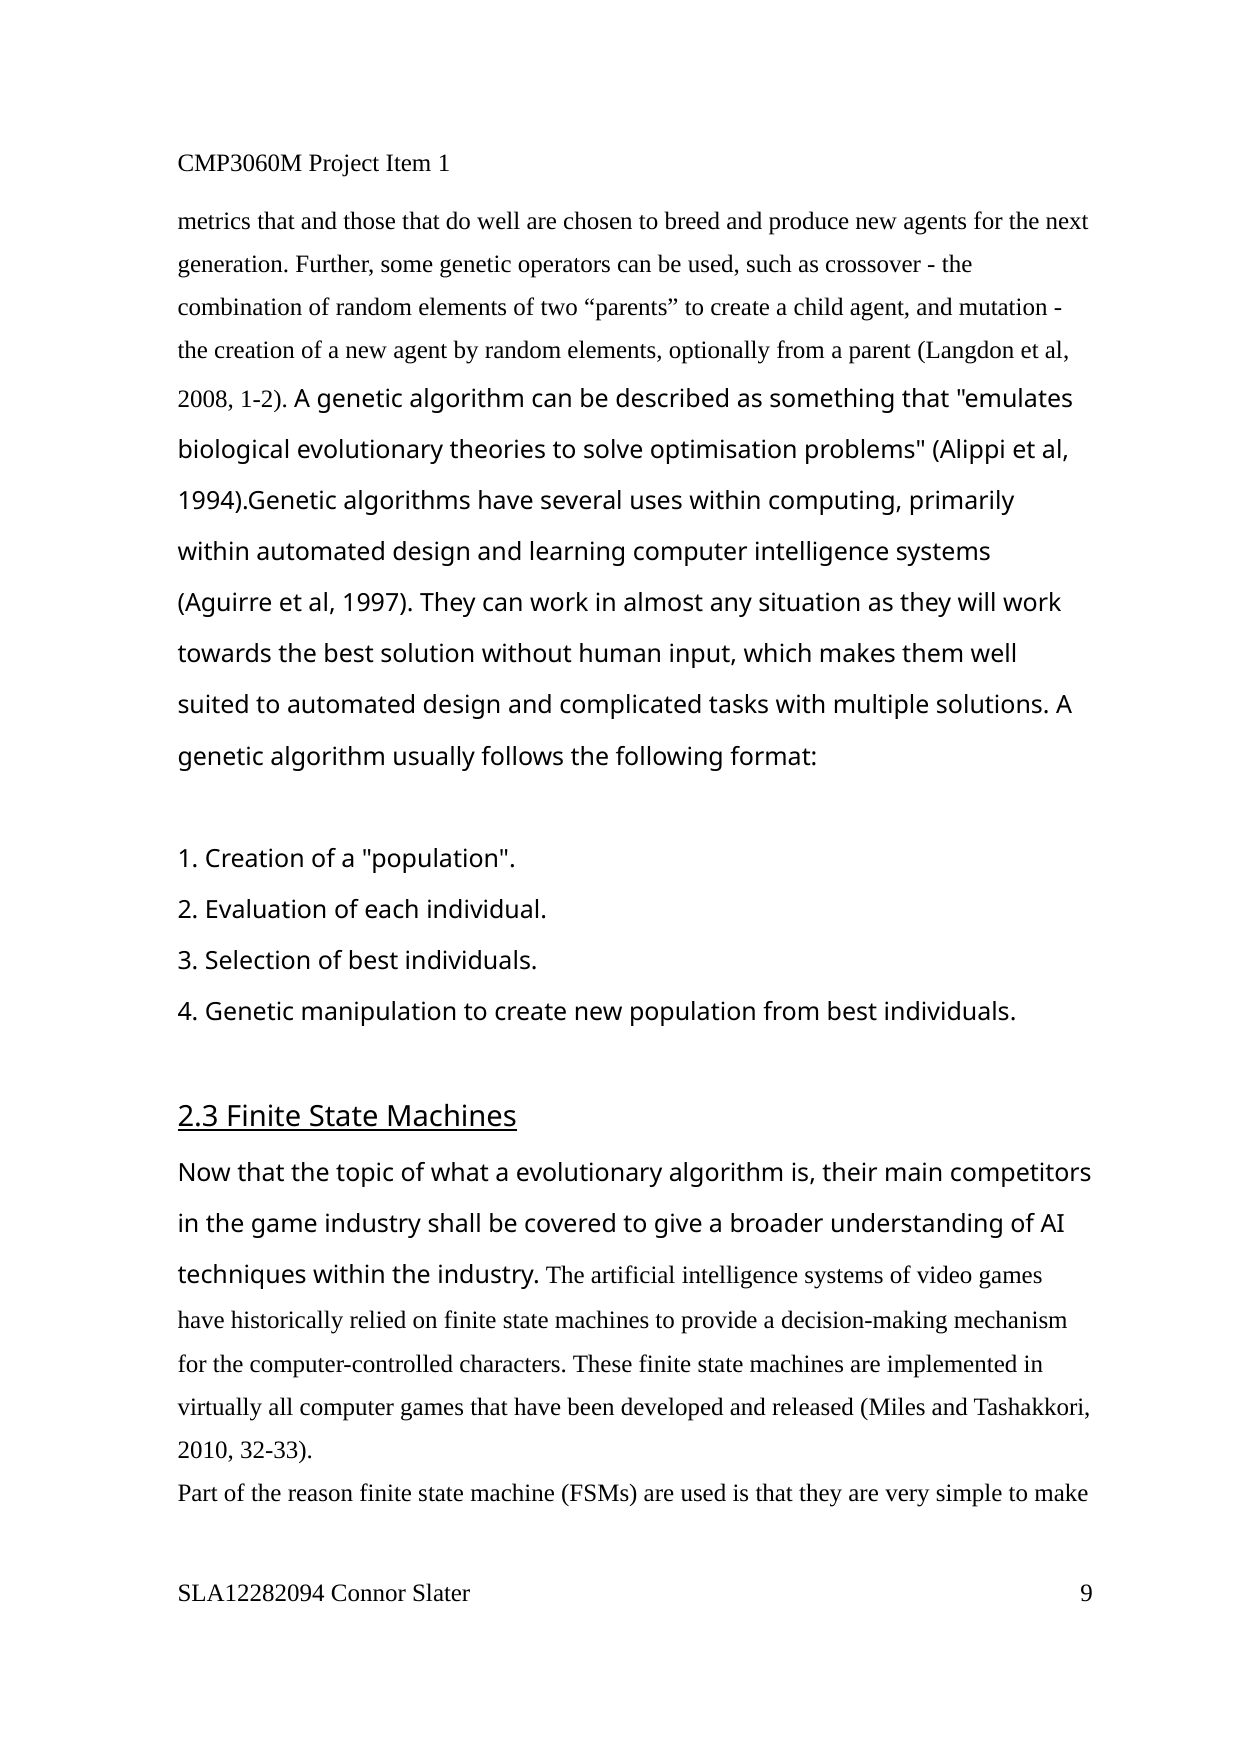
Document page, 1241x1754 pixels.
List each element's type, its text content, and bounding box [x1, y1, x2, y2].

text Part of the reason finite state machine (FSMs) are used is that they are very simple to make [177, 1478, 1093, 1507]
text 3. Selection of best individuals. [177, 942, 1093, 976]
text 2. Evaluation of each individual. [177, 891, 1093, 925]
text 2.3 Finite State Machines [177, 1096, 1093, 1135]
text Now that the topic of what a evolutionary algorithm is, their main competitors in the game industry shall be covered to give a broader understanding of AI techniques within the industry. The artificial intelligence systems of video games have historically relied on finite state machines to provide a decision-making mechanism for the computer-controlled characters. These finite state machines are implemented in virtually all computer games that have been developed and released (Miles and Tashakkori, 2010, 32-33). [177, 1155, 1093, 1464]
text metrics that and those that do well are chosen to breed and produce new agents for the next generation. Further, some genetic operators can be used, such as crossover - the combination of random elements of two “parents” to create a child agent, and mutation - the creation of a new agent by random elements, optionally from a parent (Langdon et al, 2008, 1-2). A genetic algorithm can be described as something that "emulates biological evolutionary theories to solve optimisation problems" (Alippi et al, 1994).Genetic algorithms have several uses within computing, primarily within automated design and learning computer intelligence systems (Aguirre et al, 1997). They can work in almost any situation as they will work towards the best solution without human input, which makes them well suited to automated design and complicated tasks with multiple solutions. A genetic algorithm usually follows the following format: [177, 206, 1093, 772]
text 1. Creation of a "population". [177, 840, 1093, 874]
text 4. Genetic manipulation to create new population from best individuals. [177, 993, 1093, 1027]
